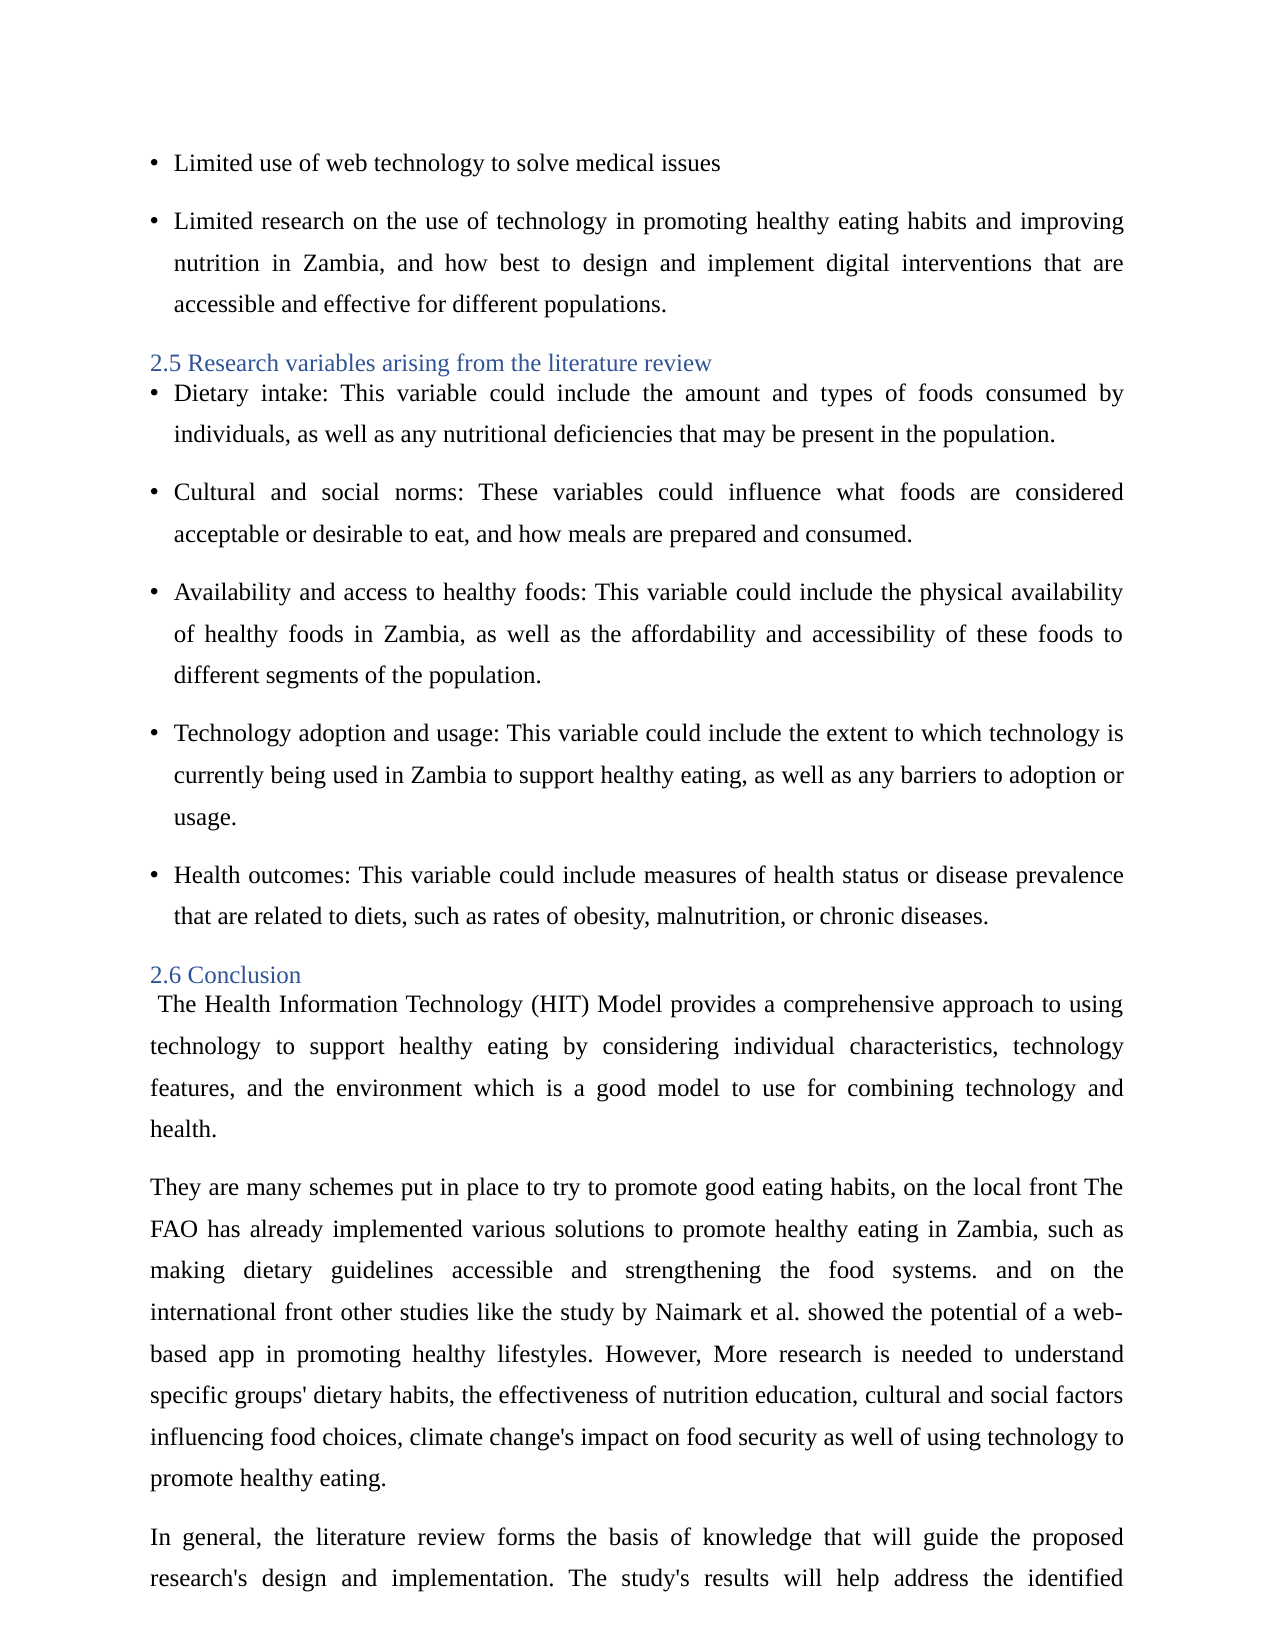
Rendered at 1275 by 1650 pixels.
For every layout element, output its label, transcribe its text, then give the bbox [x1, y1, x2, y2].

list Limited use of web technology to solve medical issues [150, 149, 1125, 177]
list Technology adoption and usage: This variable could include the extent to which technology is currently being used in Zambia to support healthy eating, as well as any barriers to adoption or usage. [150, 719, 1125, 830]
subtitle 2.5 Research variables arising from the literature review [150, 349, 1125, 376]
list Cultural and social norms: These variables could influence what foods are considered acceptable or desirable to eat, and how meals are prepared and consumed. [150, 478, 1125, 548]
list Availability and access to healthy foods: This variable could include the physical availability of healthy foods in Zambia, as well as the affordability and accessibility of these foods to different segments of the population. [150, 578, 1125, 689]
subtitle 2.6 Conclusion [150, 961, 1125, 988]
text They are many schemes put in place to try to promote good eating habits, on the local front The FAO has already implemented various solutions to promote healthy eating in Zambia, such as making dietary guidelines accessible and strengthening the food systems. and on the international front other studies like the study by Naimark et al. showed the potential of a web-based app in promoting healthy lifestyles. However, More research is needed to understand specific groups' dietary habits, the effectiveness of nutrition education, cultural and social factors influencing food choices, climate change's impact on food security as well of using technology to promote healthy eating. [150, 1173, 1125, 1492]
text The Health Information Technology (HIT) Model provides a comprehensive approach to using technology to support healthy eating by considering individual characteristics, technology features, and the environment which is a good model to use for combining technology and health. [150, 991, 1125, 1143]
text In general, the literature review forms the basis of knowledge that will guide the proposed research's design and implementation. The study's results will help address the identified [150, 1523, 1125, 1592]
list Health outcomes: This variable could include measures of health status or disease prevalence that are related to diets, such as rates of obesity, malnutrition, or chronic diseases. [150, 861, 1125, 930]
list Dietary intake: This variable could include the amount and types of foods consumed by individuals, as well as any nutritional deficiencies that may be present in the population. [150, 379, 1125, 448]
list Limited research on the use of technology in promoting healthy eating habits and improving nutrition in Zambia, and how best to design and implement digital interventions that are accessible and effective for different populations. [150, 207, 1125, 318]
